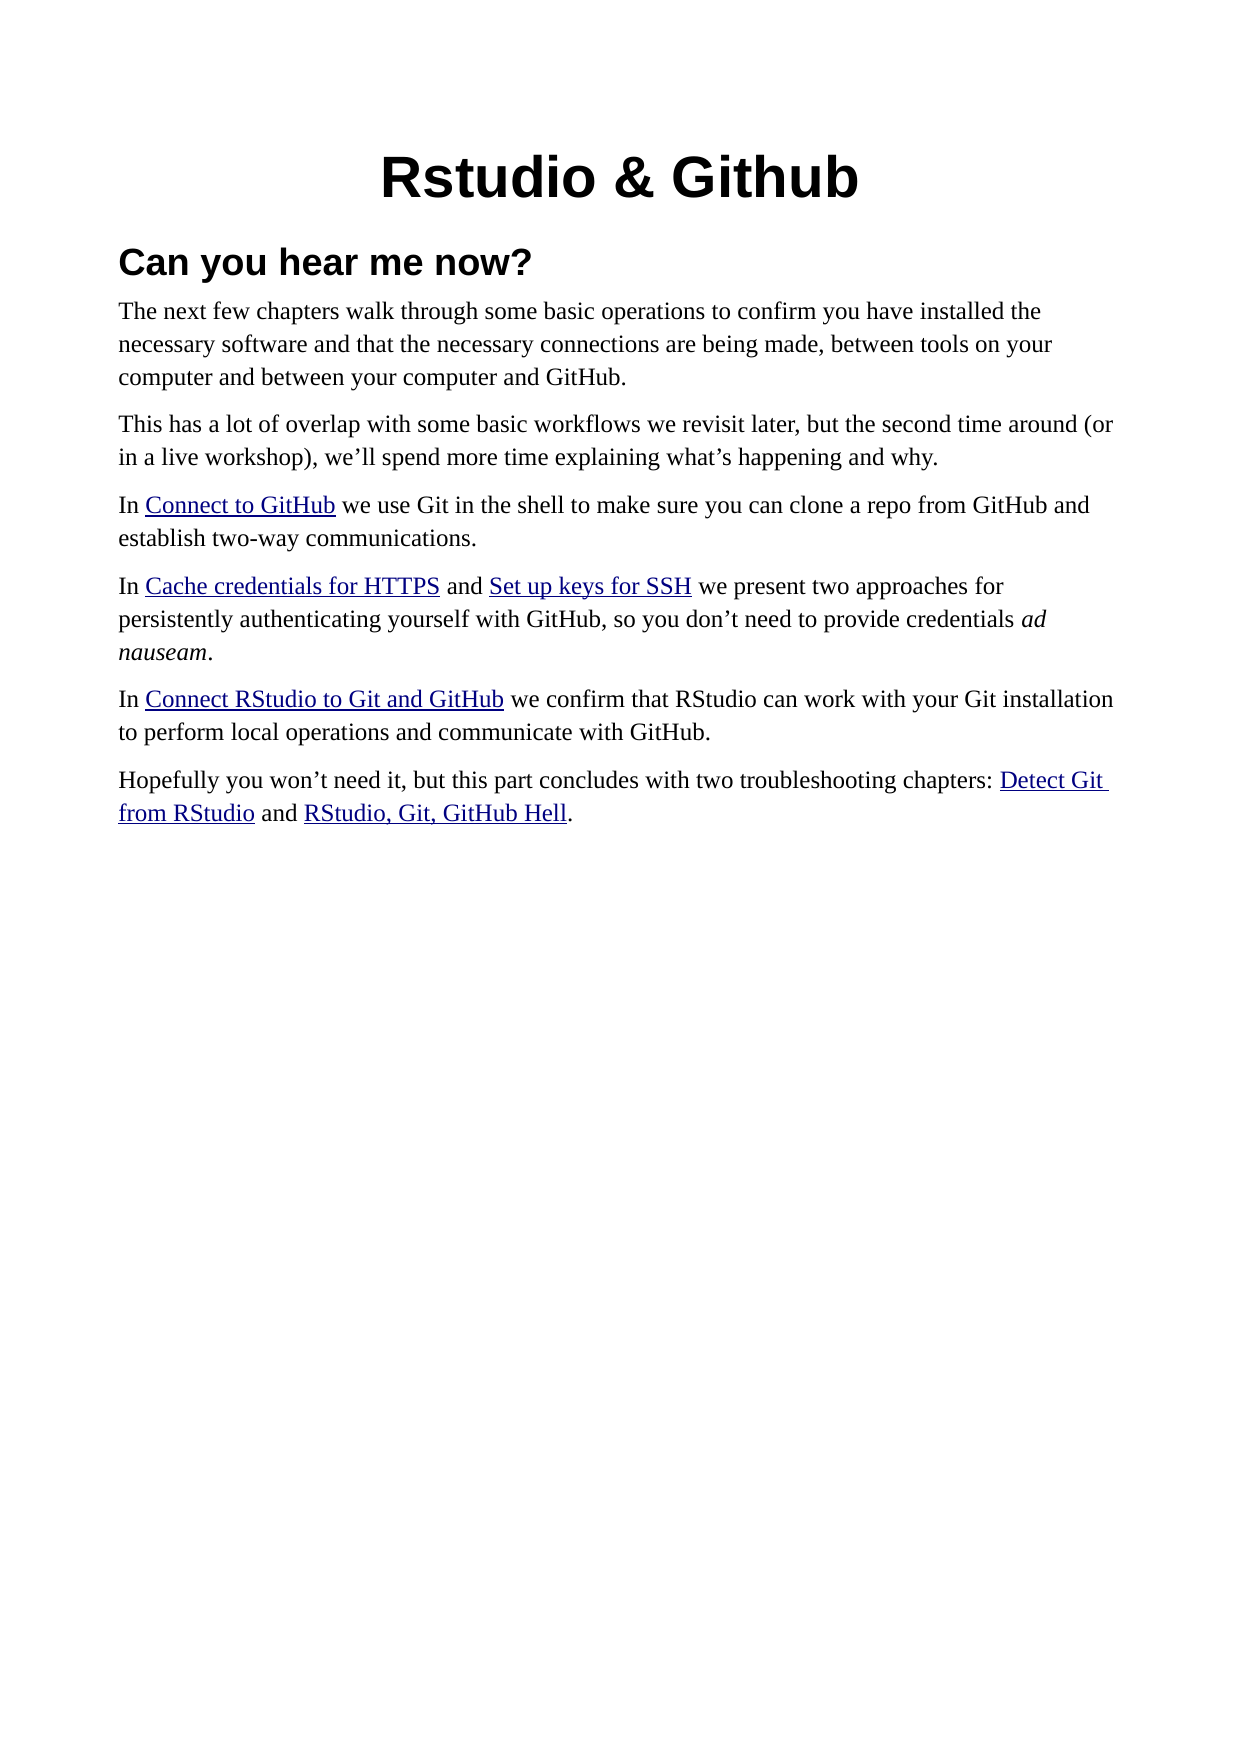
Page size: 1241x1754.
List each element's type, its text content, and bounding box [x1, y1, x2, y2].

text The next few chapters walk through some basic operations to confirm you have installed the necessary software and that the necessary connections are being made, between tools on your computer and between your computer and GitHub. [118, 296, 1122, 391]
text In Connect RStudio to Git and GitHub we confirm that RStudio can work with your Git installation to perform local operations and communicate with GitHub. [118, 684, 1122, 746]
subtitle Can you hear me now? [118, 240, 1122, 283]
text In Connect to GitHub we use Git in the shell to make sure you can clone a repo from GitHub and establish two-way communications. [118, 490, 1122, 552]
text In Cache credentials for HTTPS and Set up keys for SSH we present two approaches for persistently authenticating yourself with GitHub, so you don’t need to provide credentials ad nauseam. [118, 571, 1122, 666]
text This has a lot of overlap with some basic workflows we revisit later, but the second time around (or in a live workshop), we’ll spend more time explaining what’s happening and why. [118, 409, 1122, 471]
text Hopefully you won’t need it, but this part concludes with two troubleshooting chapters: Detect Git from RStudio and RStudio, Git, GitHub Hell. [118, 765, 1122, 827]
